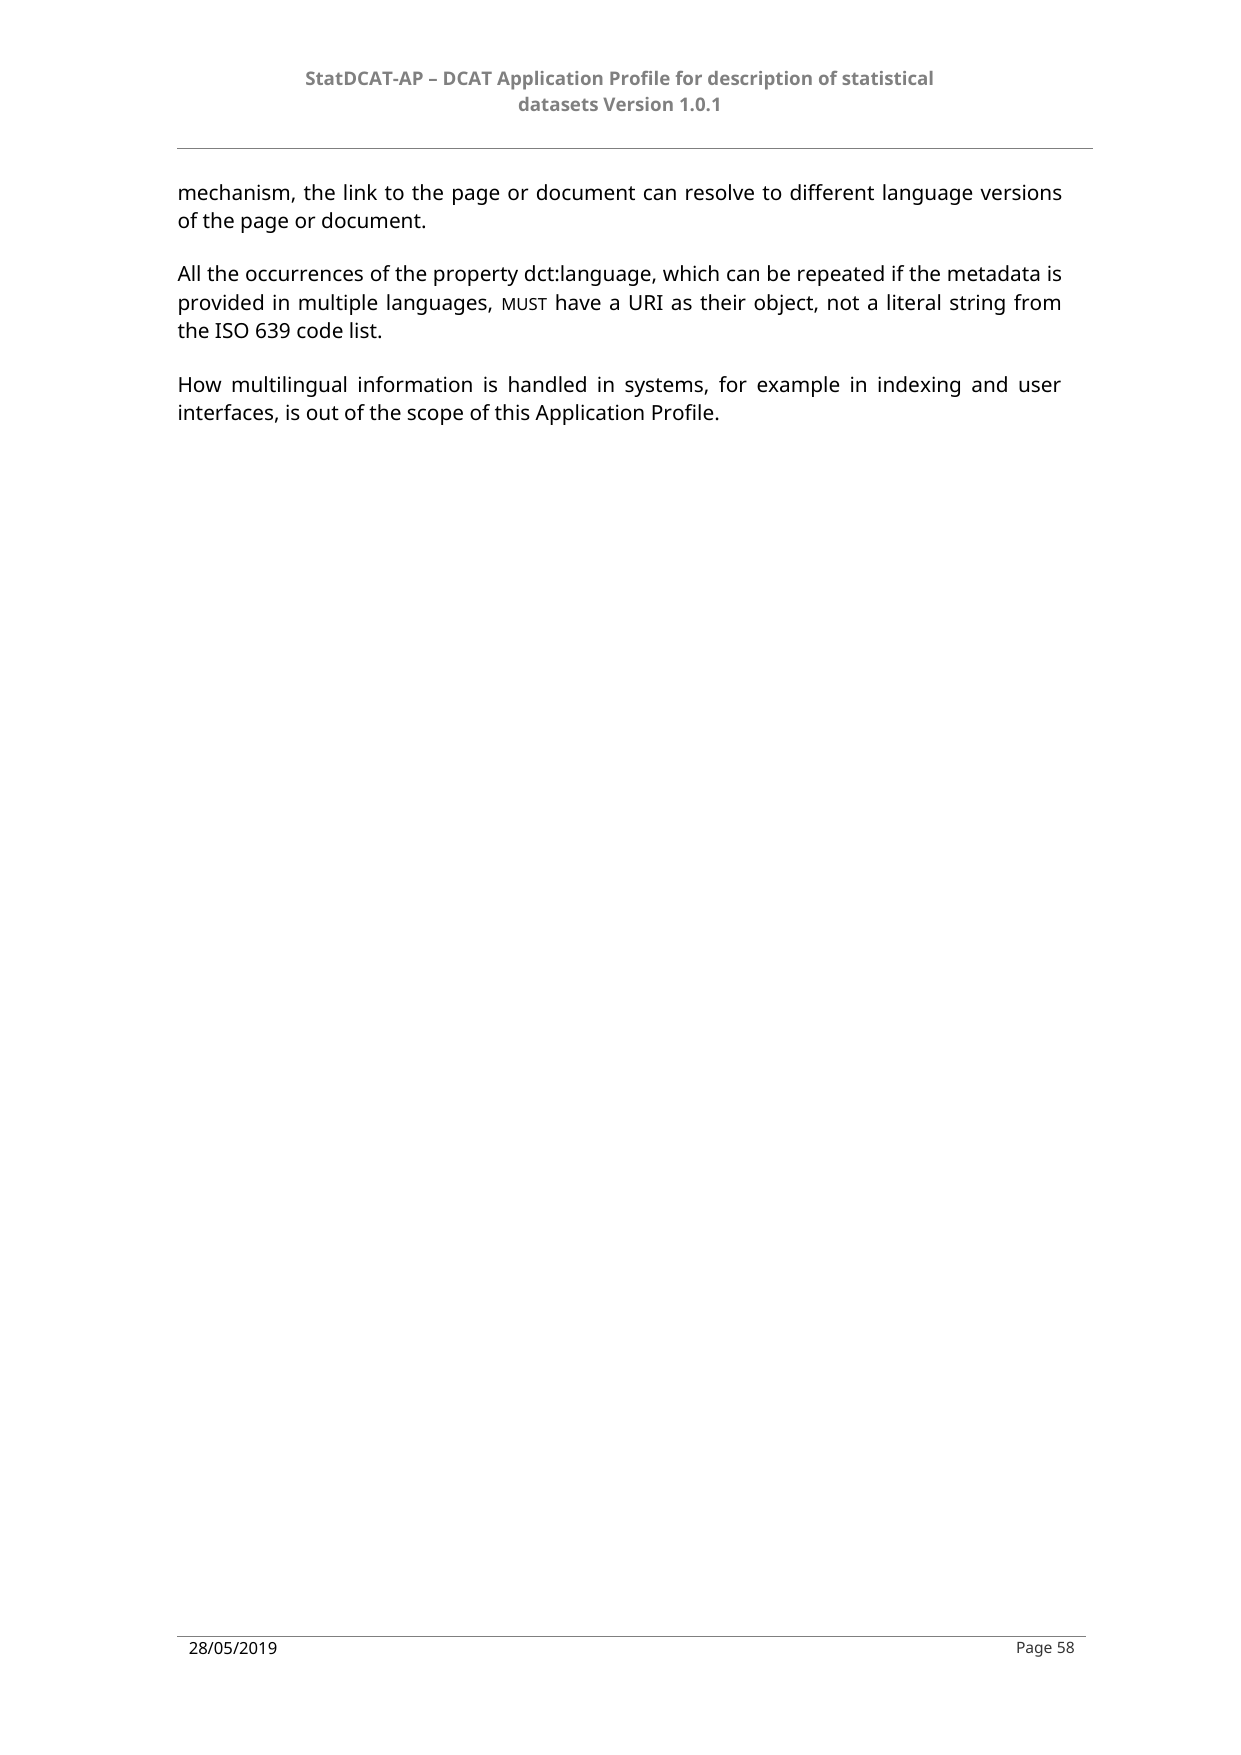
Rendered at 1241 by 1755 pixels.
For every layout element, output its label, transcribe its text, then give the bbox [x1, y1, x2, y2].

text How multilingual information is handled in systems, for example in indexing and user interfaces, is out of the scope of this Application Profile. [177, 370, 1063, 427]
text mechanism, the link to the page or document can resolve to different language versions of the page or document. [177, 178, 1063, 234]
text All the occurrences of the property dct:language, which can be repeated if the metadata is provided in multiple languages, must have a URI as their object, not a literal string from the ISO 639 code list. [177, 259, 1063, 345]
